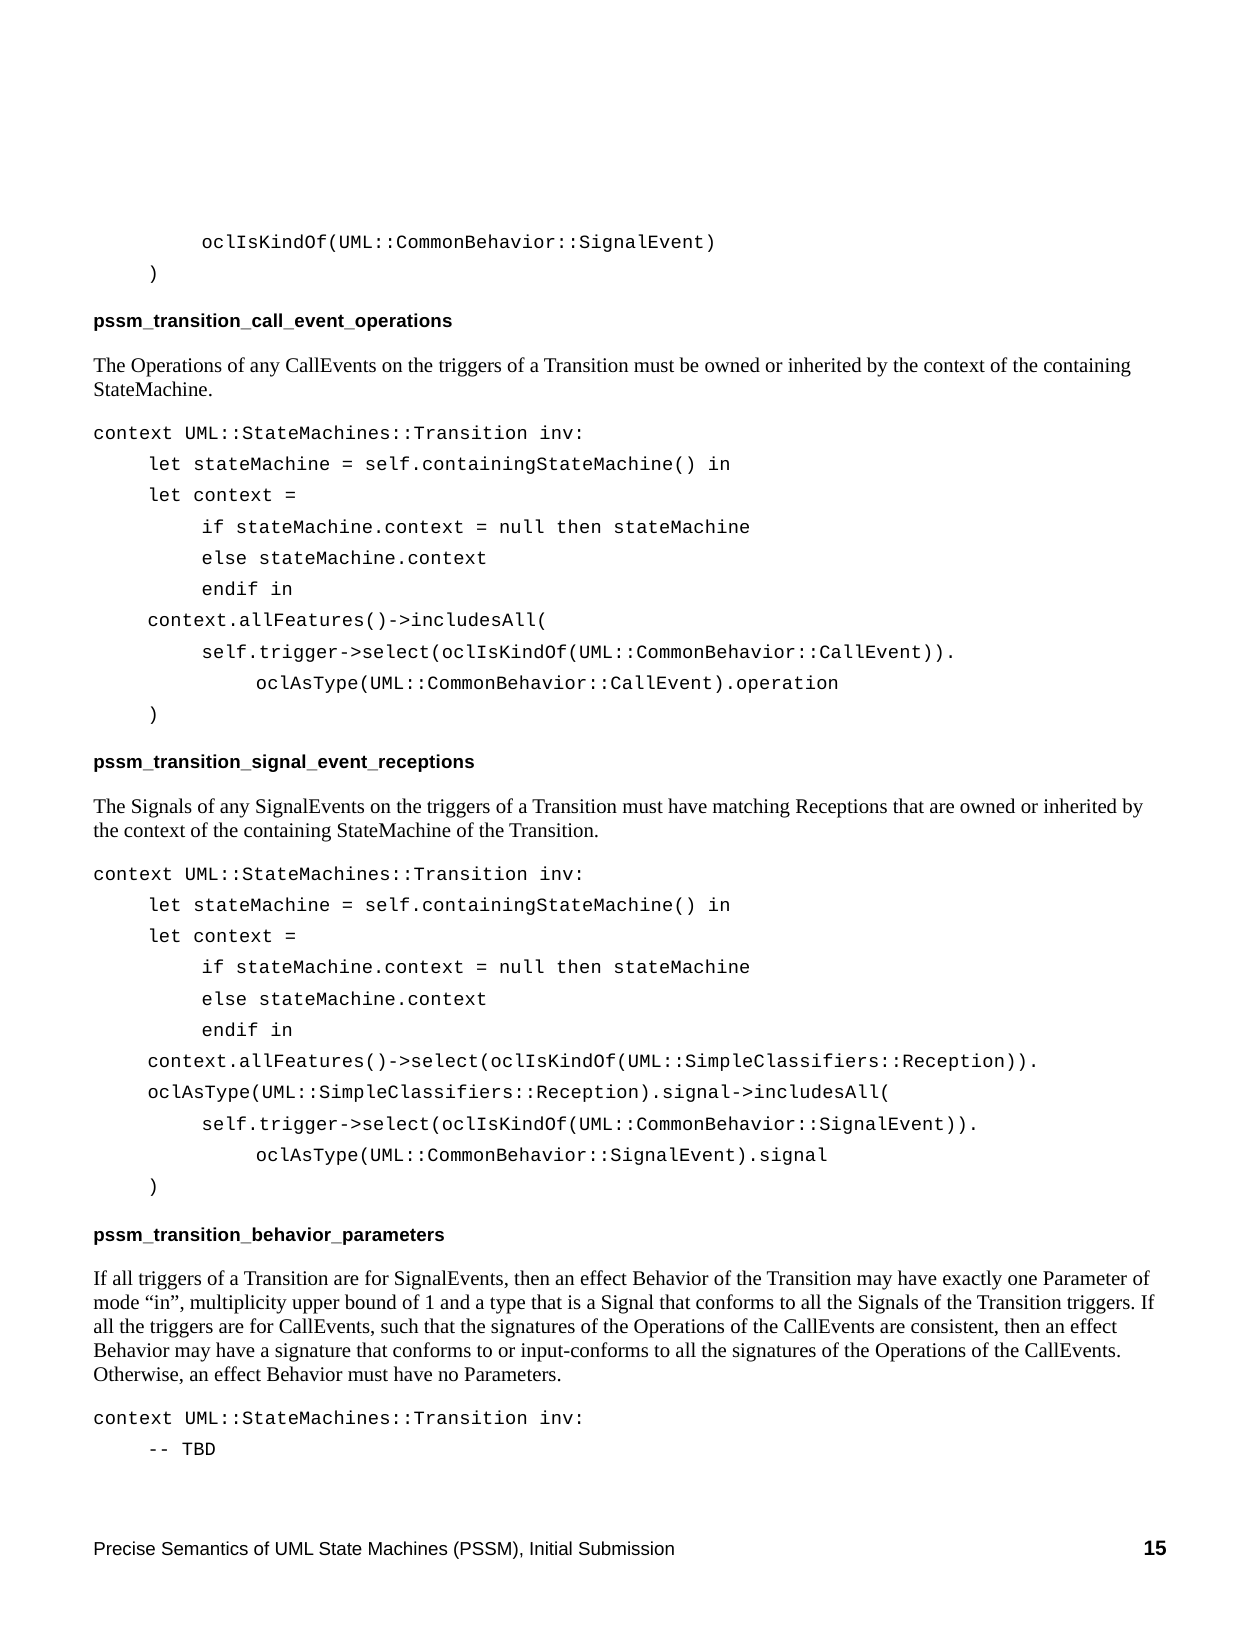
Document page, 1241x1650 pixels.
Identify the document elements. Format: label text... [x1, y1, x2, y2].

text context.allFeatures()->select(oclIsKindOf(UML::SimpleClassifiers::Reception)). [93, 1050, 1164, 1073]
text context.allFeatures()->includesAll( [93, 609, 1164, 632]
text If all triggers of a Transition are for SignalEvents, then an effect Behavior of the Transition may have exactly one Parameter of mode “in”, multiplicity upper bound of 1 and a type that is a Signal that conforms to all the Signals of the Transition triggers. If all the triggers are for CallEvents, such that the signatures of the Operations of the CallEvents are consistent, then an effect Behavior may have a signature that conforms to or input-conforms to all the signatures of the Operations of the CallEvents. Otherwise, an effect Behavior must have no Parameters. [93, 1266, 1164, 1386]
text else stateMachine.context [93, 547, 1164, 570]
text let context = [93, 925, 1164, 948]
text ) [93, 703, 1164, 726]
subtitle pssm_transition_behavior_parameters [93, 1223, 1164, 1245]
text else stateMachine.context [93, 988, 1164, 1011]
text oclAsType(UML::CommonBehavior::SignalEvent).signal [93, 1144, 1164, 1167]
text endif in [93, 1019, 1164, 1042]
text context UML::StateMachines::Transition inv: [93, 1407, 1164, 1430]
text The Operations of any CallEvents on the triggers of a Transition must be owned or inherited by the context of the containing StateMachine. [93, 353, 1164, 401]
text if stateMachine.context = null then stateMachine [93, 516, 1164, 539]
text let context = [93, 484, 1164, 507]
text oclAsType(UML::SimpleClassifiers::Reception).signal->includesAll( [93, 1082, 1164, 1104]
text self.trigger->select(oclIsKindOf(UML::CommonBehavior::SignalEvent)). [93, 1113, 1164, 1136]
text context UML::StateMachines::Transition inv: [93, 863, 1164, 886]
text let stateMachine = self.containingStateMachine() in [93, 894, 1164, 917]
text The Signals of any SignalEvents on the triggers of a Transition must have matching Receptions that are owned or inherited by the context of the containing StateMachine of the Transition. [93, 794, 1164, 842]
subtitle pssm_transition_signal_event_receptions [93, 751, 1164, 773]
text ) [93, 1175, 1164, 1198]
text let stateMachine = self.containingStateMachine() in [93, 453, 1164, 476]
subtitle pssm_transition_call_event_operations [93, 310, 1164, 332]
text self.trigger->select(oclIsKindOf(UML::CommonBehavior::CallEvent)). [93, 641, 1164, 664]
text context UML::StateMachines::Transition inv: [93, 422, 1164, 445]
text oclIsKindOf(UML::CommonBehavior::SignalEvent) [93, 231, 1164, 254]
text oclAsType(UML::CommonBehavior::CallEvent).operation [93, 672, 1164, 695]
text ) [93, 262, 1164, 285]
text endif in [93, 578, 1164, 601]
text if stateMachine.context = null then stateMachine [93, 957, 1164, 979]
text -- TBD [93, 1438, 1164, 1461]
